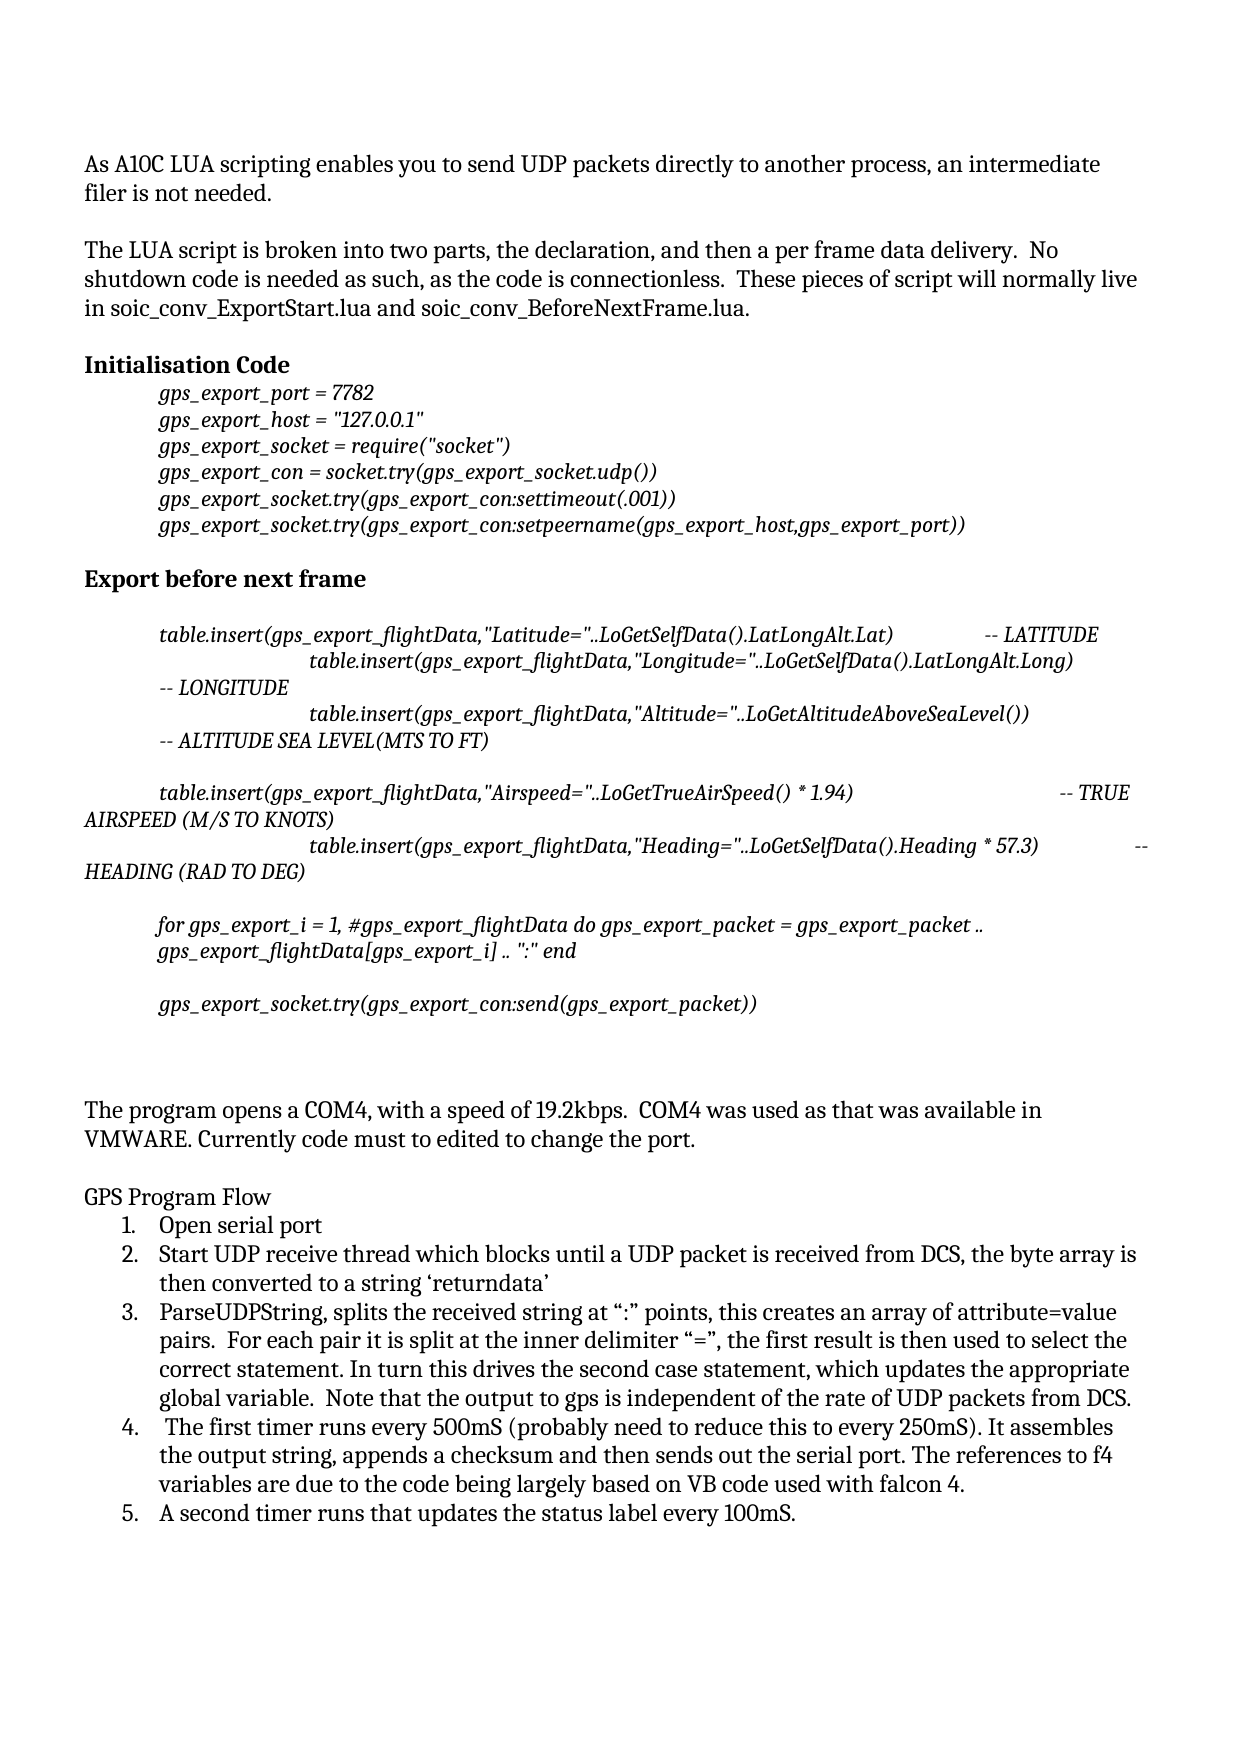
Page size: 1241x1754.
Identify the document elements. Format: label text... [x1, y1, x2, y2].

text GPS Program Flow [84, 1183, 1148, 1211]
list ParseUDPString, splits the received string at “:” points, this creates an array of attribute=value pairs. For each pair it is split at the inner delimiter “=”, the first result is then used to select the correct statement. In turn this drives the second case statement, which updates the appropriate global variable. Note that the output to gps is independent of the rate of UDP packets from DCS. [122, 1298, 1148, 1413]
text Export before next frame [84, 564, 1148, 593]
text table.insert(gps_export_flightData,"Airspeed="..LoGetTrueAirSpeed() * 1.94) -- TRUE AIRSPEED (M/S TO KNOTS) [84, 780, 1184, 833]
text gps_export_host = "127.0.0.1" [84, 406, 1184, 433]
list The first timer runs every 500mS (probably need to reduce this to every 250mS). It assembles the output string, appends a checksum and then sends out the serial port. The references to f4 variables are due to the code being largely based on VB code used with falcon 4. [122, 1413, 1148, 1499]
text gps_export_socket = require("socket") [84, 433, 1184, 459]
text for gps_export_i = 1, #gps_export_flightData do gps_export_packet = gps_export_packet .. gps_export_flightData[gps_export_i] .. ":" end [158, 912, 1184, 964]
list Start UDP receive thread which blocks until a UDP packet is received from DCS, the byte array is then converted to a string ‘returndata’ [122, 1240, 1148, 1298]
text gps_export_socket.try(gps_export_con:settimeout(.001)) [84, 485, 1184, 512]
text table.insert(gps_export_flightData,"Altitude="..LoGetAltitudeAboveSeaLevel()) -- ALTITUDE SEA LEVEL(MTS TO FT) [84, 701, 1184, 754]
text gps_export_port = 7782 [84, 380, 1184, 406]
text Initialisation Code [84, 351, 1148, 380]
list Open serial port [122, 1211, 1148, 1240]
text table.insert(gps_export_flightData,"Heading="..LoGetSelfData().Heading * 57.3) -- HEADING (RAD TO DEG) [84, 833, 1184, 886]
text table.insert(gps_export_flightData,"Latitude="..LoGetSelfData().LatLongAlt.Lat) -- LATITUDE [84, 622, 1184, 648]
text gps_export_con = socket.try(gps_export_socket.udp()) [84, 459, 1184, 485]
text table.insert(gps_export_flightData,"Longitude="..LoGetSelfData().LatLongAlt.Long) -- LONGITUDE [84, 648, 1184, 701]
text gps_export_socket.try(gps_export_con:send(gps_export_packet)) [84, 991, 1184, 1017]
text gps_export_socket.try(gps_export_con:setpeername(gps_export_host,gps_export_port)) [84, 512, 1184, 538]
text The program opens a COM4, with a speed of 19.2kbps. COM4 was used as that was available in VMWARE. Currently code must to edited to change the port. [84, 1096, 1148, 1154]
text As A10C LUA scripting enables you to send UDP packets directly to another process, an intermediate filer is not needed. [84, 150, 1148, 207]
list A second timer runs that updates the status label every 100mS. [122, 1499, 1148, 1528]
text The LUA script is broken into two parts, the declaration, and then a per frame data delivery. No shutdown code is needed as such, as the code is connectionless. These pieces of script will normally live in soic_conv_ExportStart.lua and soic_conv_BeforeNextFrame.lua. [84, 236, 1148, 322]
